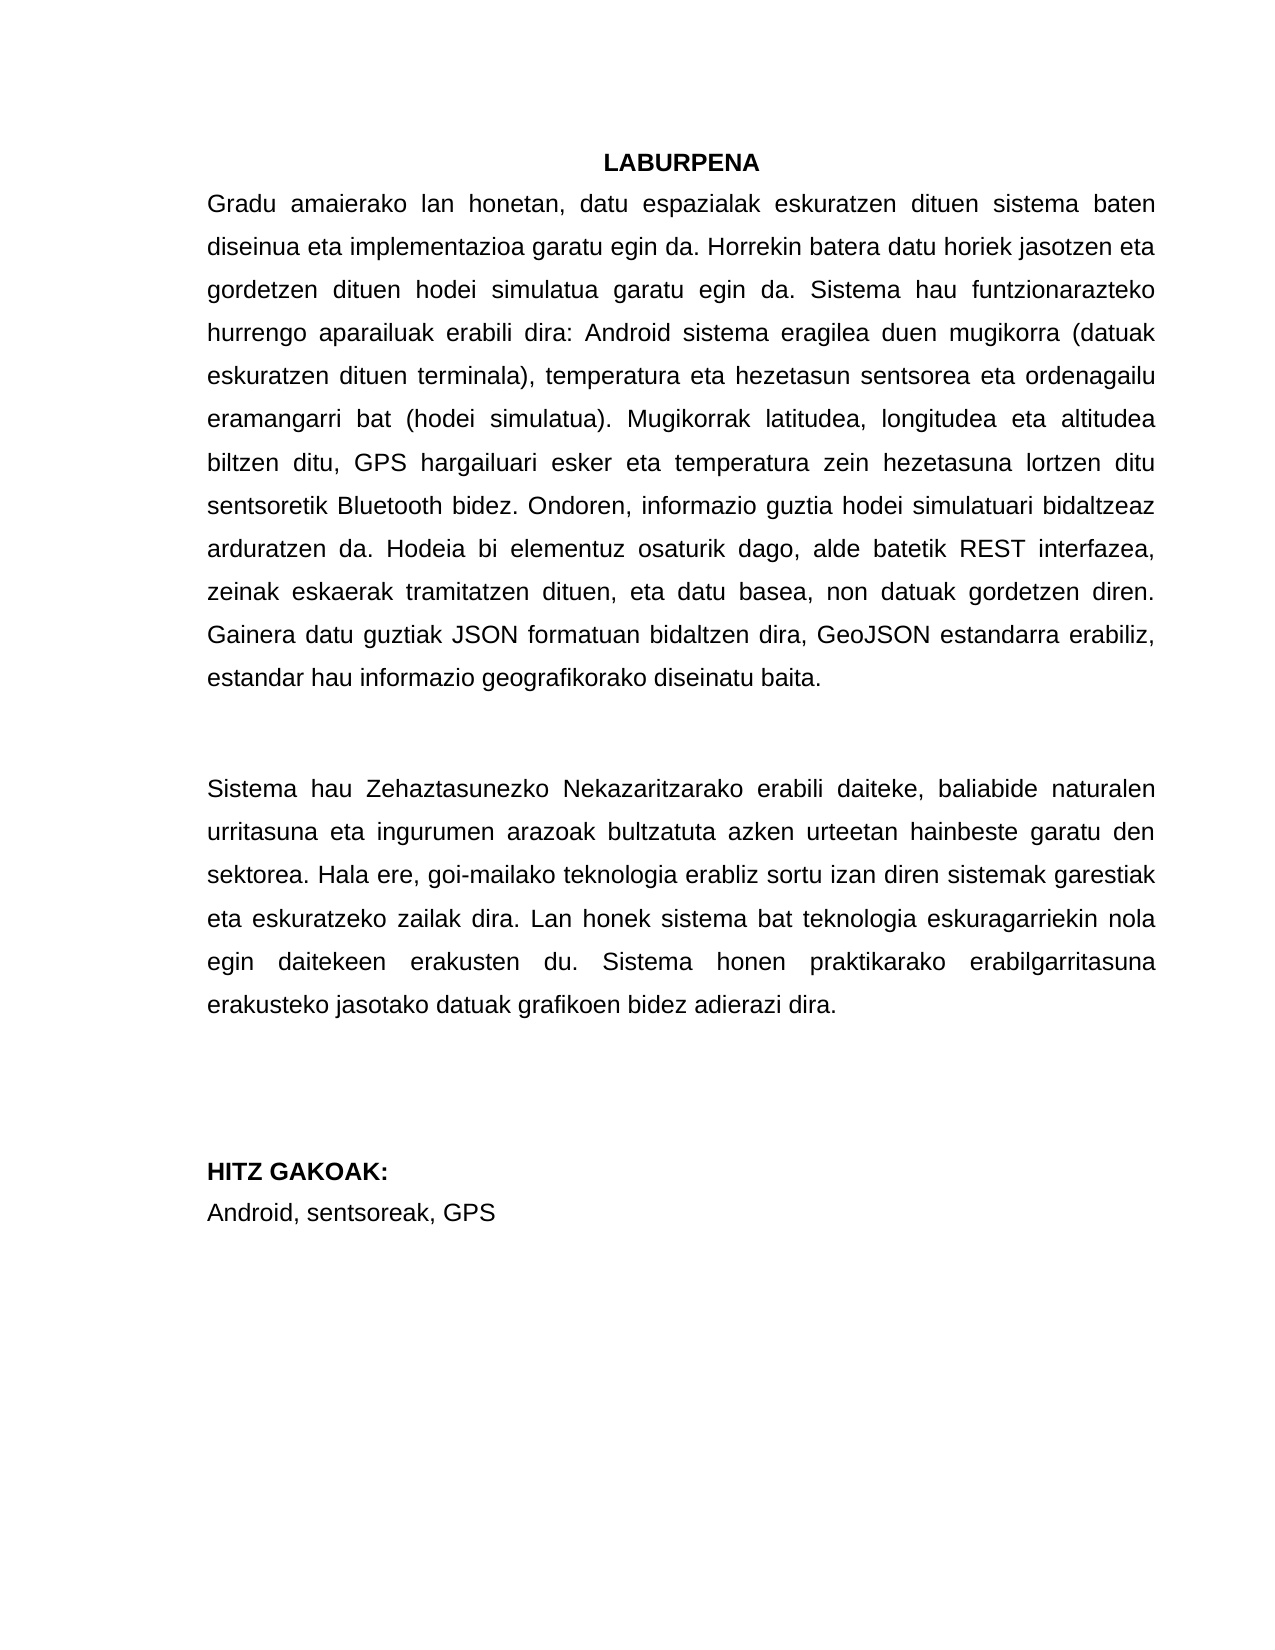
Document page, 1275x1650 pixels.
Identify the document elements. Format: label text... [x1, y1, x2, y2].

subtitle LABURPENA [207, 148, 1157, 176]
text Sistema hau Zehaztasunezko Nekazaritzarako erabili daiteke, baliabide naturalen urritasuna eta ingurumen arazoak bultzatuta azken urteetan hainbeste garatu den sektorea. Hala ere, goi-mailako teknologia erabliz sortu izan diren sistemak garestiak eta eskuratzeko zailak dira. Lan honek sistema bat teknologia eskuragarriekin nola egin daitekeen erakusten du. Sistema honen praktikarako erabilgarritasuna erakusteko jasotako datuak grafikoen bidez adierazi dira. [207, 774, 1157, 1019]
text Gradu amaierako lan honetan, datu espazialak eskuratzen dituen sistema baten diseinua eta implementazioa garatu egin da. Horrekin batera datu horiek jasotzen eta gordetzen dituen hodei simulatua garatu egin da. Sistema hau funtzionarazteko hurrengo aparailuak erabili dira: Android sistema eragilea duen mugikorra (datuak eskuratzen dituen terminala), temperatura eta hezetasun sentsorea eta ordenagailu eramangarri bat (hodei simulatua). Mugikorrak latitudea, longitudea eta altitudea biltzen ditu, GPS hargailuari esker eta temperatura zein hezetasuna lortzen ditu sentsoretik Bluetooth bidez. Ondoren, informazio guztia hodei simulatuari bidaltzeaz arduratzen da. Hodeia bi elementuz osaturik dago, alde batetik REST interfazea, zeinak eskaerak tramitatzen dituen, eta datu basea, non datuak gordetzen diren. Gainera datu guztiak JSON formatuan bidaltzen dira, GeoJSON estandarra erabiliz, estandar hau informazio geografikorako diseinatu baita. [207, 189, 1157, 692]
text HITZ GAKOAK: [207, 1157, 1157, 1185]
text Android, sentsoreak, GPS [207, 1198, 1157, 1227]
